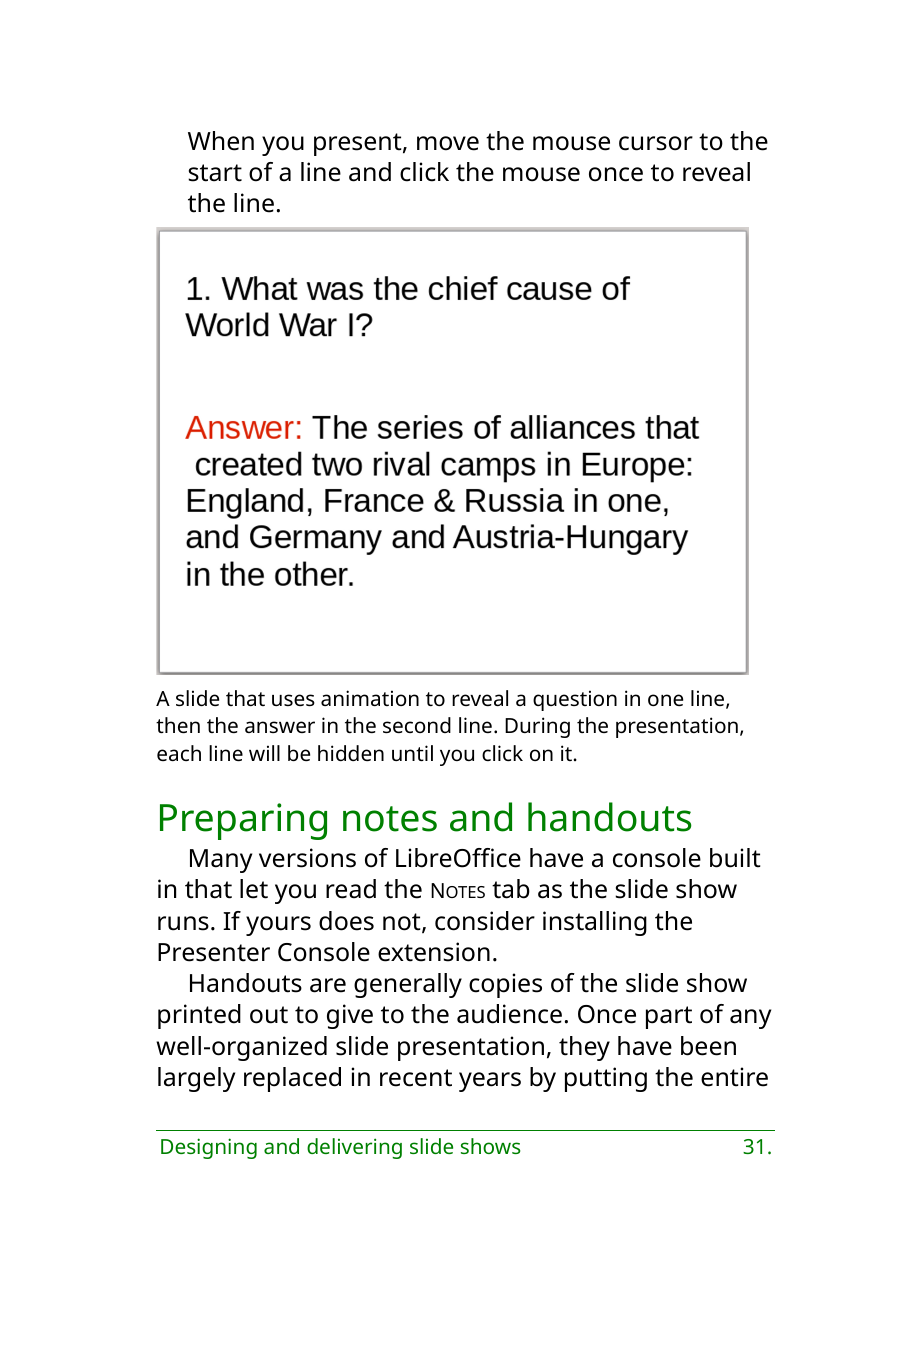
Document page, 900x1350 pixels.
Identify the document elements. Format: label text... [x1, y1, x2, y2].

picture [156, 227, 749, 675]
text Many versions of LibreOffice have a console built in that let you read the Notes tab as the slide show runs. If yours does not, consider installing the Presenter Console extension. [156, 842, 775, 967]
text Handouts are generally copies of the slide show printed out to give to the audience. Once part of any well-organized slide presentation, they have been largely replaced in recent years by putting the entire [156, 967, 775, 1092]
table_cell A slide that uses animation to reveal a question in one line, then the answer in the second line. During the presentation, each line will be hidden until you click on it. [156, 677, 775, 766]
text When you present, move the mouse cursor to the start of a line and click the mouse once to reveal the line. [187, 125, 775, 219]
subtitle Preparing notes and handouts [156, 791, 775, 842]
table_header [156, 227, 775, 677]
